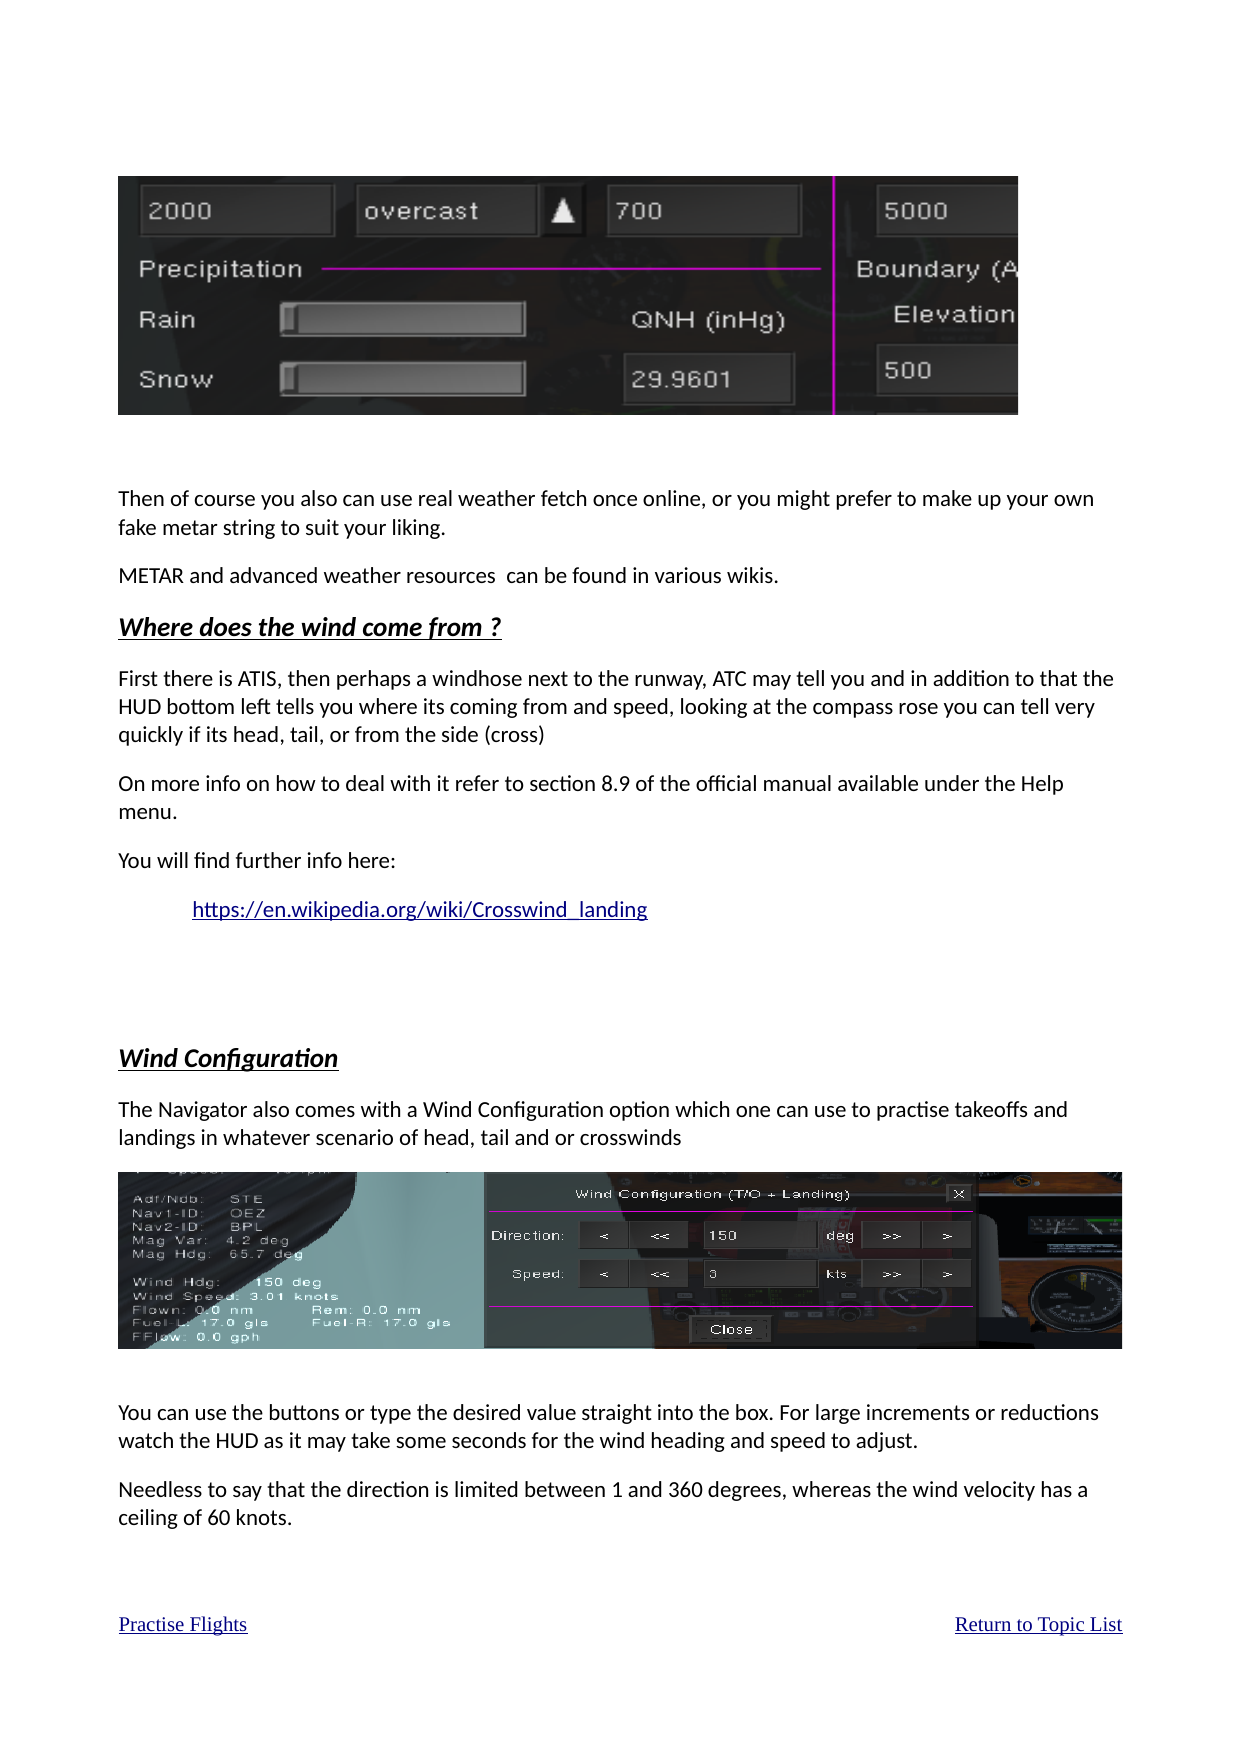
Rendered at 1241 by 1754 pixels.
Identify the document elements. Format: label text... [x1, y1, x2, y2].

text Needless to say that the direction is limited between 1 and 360 degrees, whereas the wind velocity has a ceiling of 60 knots. [118, 1475, 1122, 1531]
text METAR and advanced weather resources can be found in various wikis. [118, 561, 1122, 589]
text Where does the wind come from ? [118, 610, 1122, 643]
text You can use the buttons or type the desired value straight into the box. For large increments or reductions watch the HUD as it may take some seconds for the wind heading and speed to adjust. [118, 1398, 1122, 1454]
text https://en.wikipedia.org/wiki/Crosswind_landing [118, 895, 1122, 923]
text Then of course you also can use real weather fetch once online, or you might prefer to make up your own fake metar string to suit your liking. [118, 484, 1122, 541]
picture [118, 176, 1019, 415]
text Wind Configuration [118, 1041, 1122, 1074]
text First there is ATIS, then perhaps a windhose next to the runway, ATC may tell you and in addition to that the HUD bottom left tells you where its coming from and speed, looking at the compass rose you can tell very quickly if its head, tail, or from the side (cross) [118, 664, 1122, 748]
text On more info on how to deal with it refer to section 8.9 of the official manual available under the Help menu. [118, 769, 1122, 825]
text You will find further info here: [118, 846, 1122, 874]
picture [118, 1172, 1123, 1349]
text The Navigator also comes with a Wind Configuration option which one can use to practise takeoffs and landings in whatever scenario of head, tail and or crosswinds [118, 1095, 1122, 1151]
